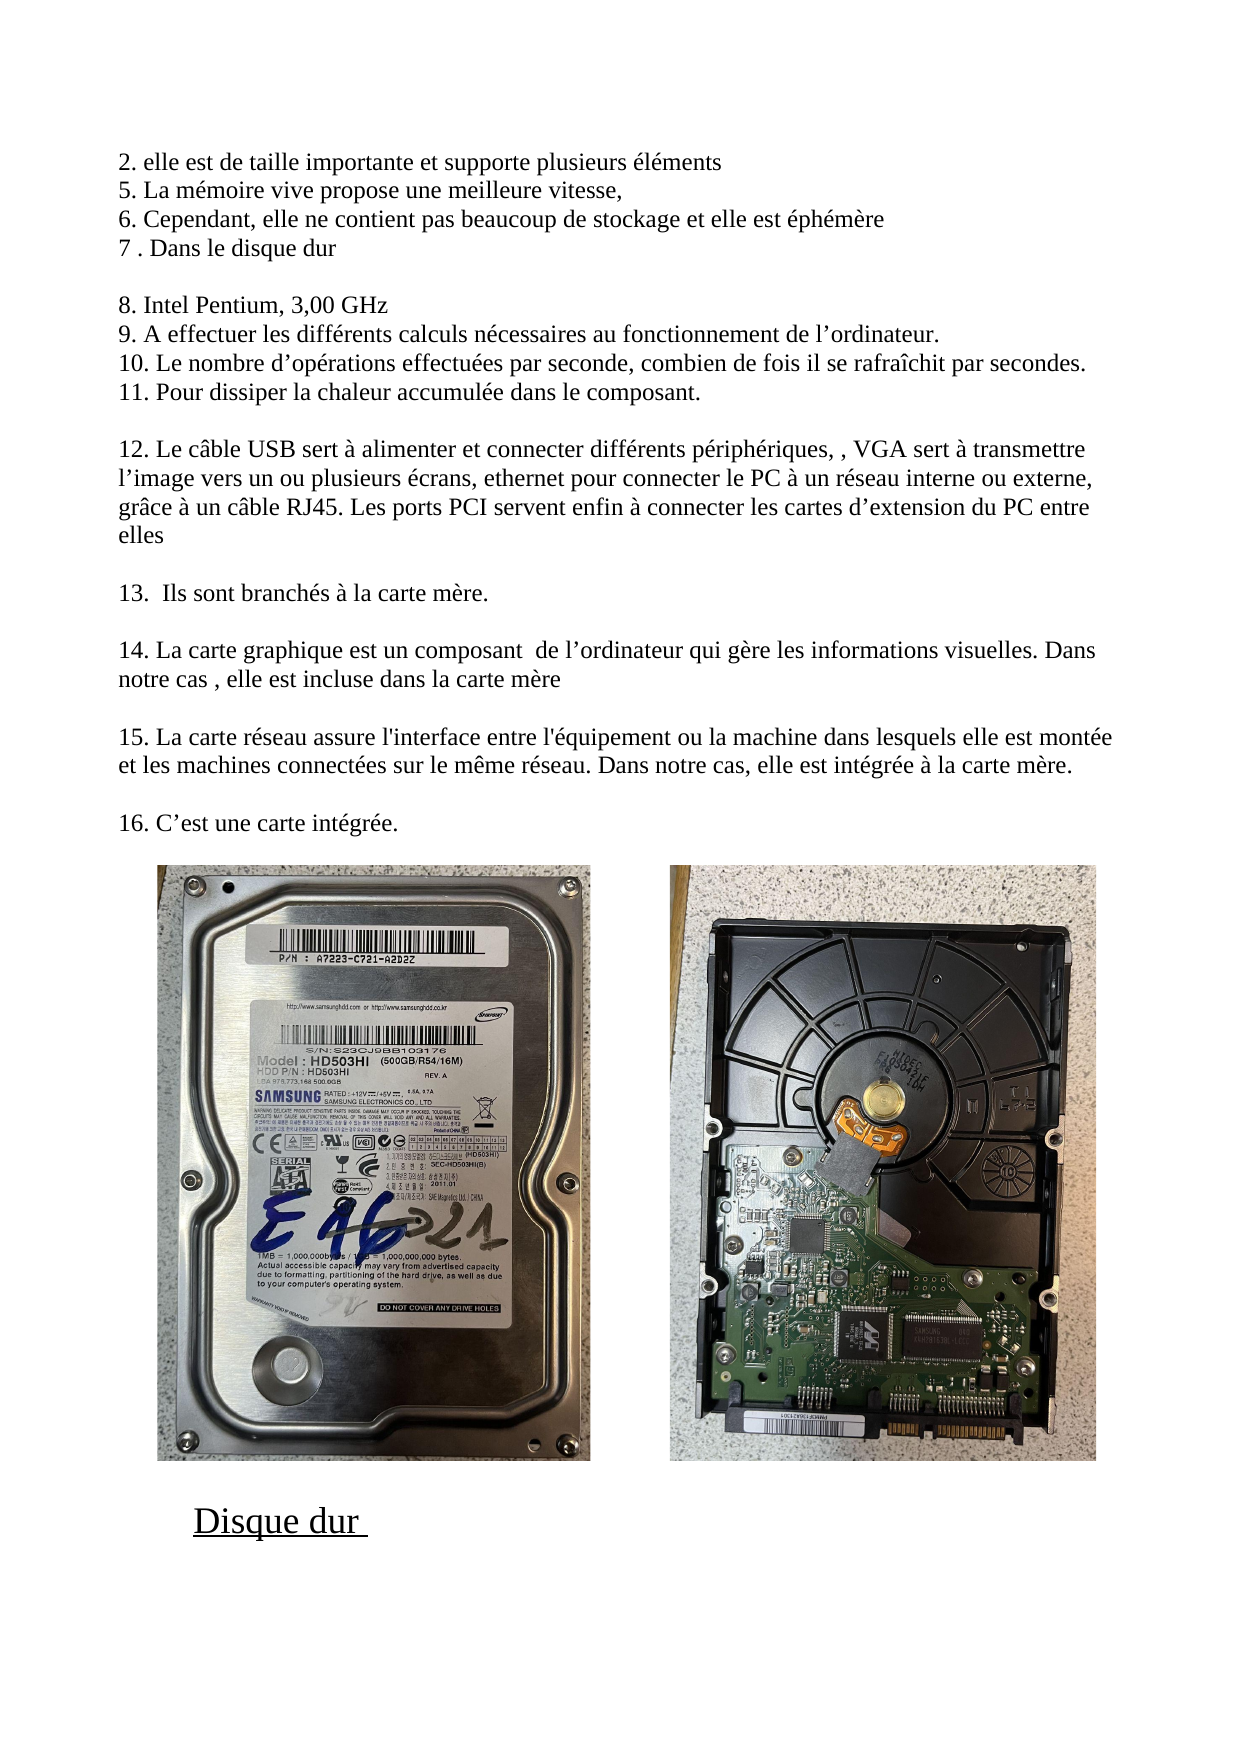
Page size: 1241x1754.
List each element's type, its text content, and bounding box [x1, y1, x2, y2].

text 5. La mémoire vive propose une meilleure vitesse, [118, 176, 1122, 204]
text 6. Cependant, elle ne contient pas beaucoup de stockage et elle est éphémère [118, 204, 1122, 233]
text 7 . Dans le disque dur [118, 233, 1122, 262]
text 9. A effectuer les différents calculs nécessaires au fonctionnement de l’ordinateur. [118, 319, 1122, 348]
text 10. Le nombre d’opérations effectuées par seconde, combien de fois il se rafraîchit par secondes. 11. Pour dissiper la chaleur accumulée dans le composant. [118, 348, 1122, 406]
picture [157, 865, 591, 1461]
text 16. C’est une carte intégrée. [118, 808, 1122, 837]
text 14. La carte graphique est un composant de l’ordinateur qui gère les informations visuelles. Dans notre cas , elle est incluse dans la carte mère [118, 636, 1122, 693]
text 12. Le câble USB sert à alimenter et connecter différents périphériques, , VGA sert à transmettre l’image vers un ou plusieurs écrans, ethernet pour connecter le PC à un réseau interne ou externe, grâce à un câble RJ45. Les ports PCI servent enfin à connecter les cartes d’extension du PC entre elles 13. Ils sont branchés à la carte mère. [118, 434, 1122, 607]
text Disque dur [118, 1498, 1122, 1541]
text 8. Intel Pentium, 3,00 GHz [118, 291, 1122, 319]
text 15. La carte réseau assure l'interface entre l'équipement ou la machine dans lesquels elle est montée et les machines connectées sur le même réseau. Dans notre cas, elle est intégrée à la carte mère. [118, 722, 1122, 779]
picture [669, 865, 1097, 1461]
text 2. elle est de taille importante et supporte plusieurs éléments [118, 147, 1122, 176]
